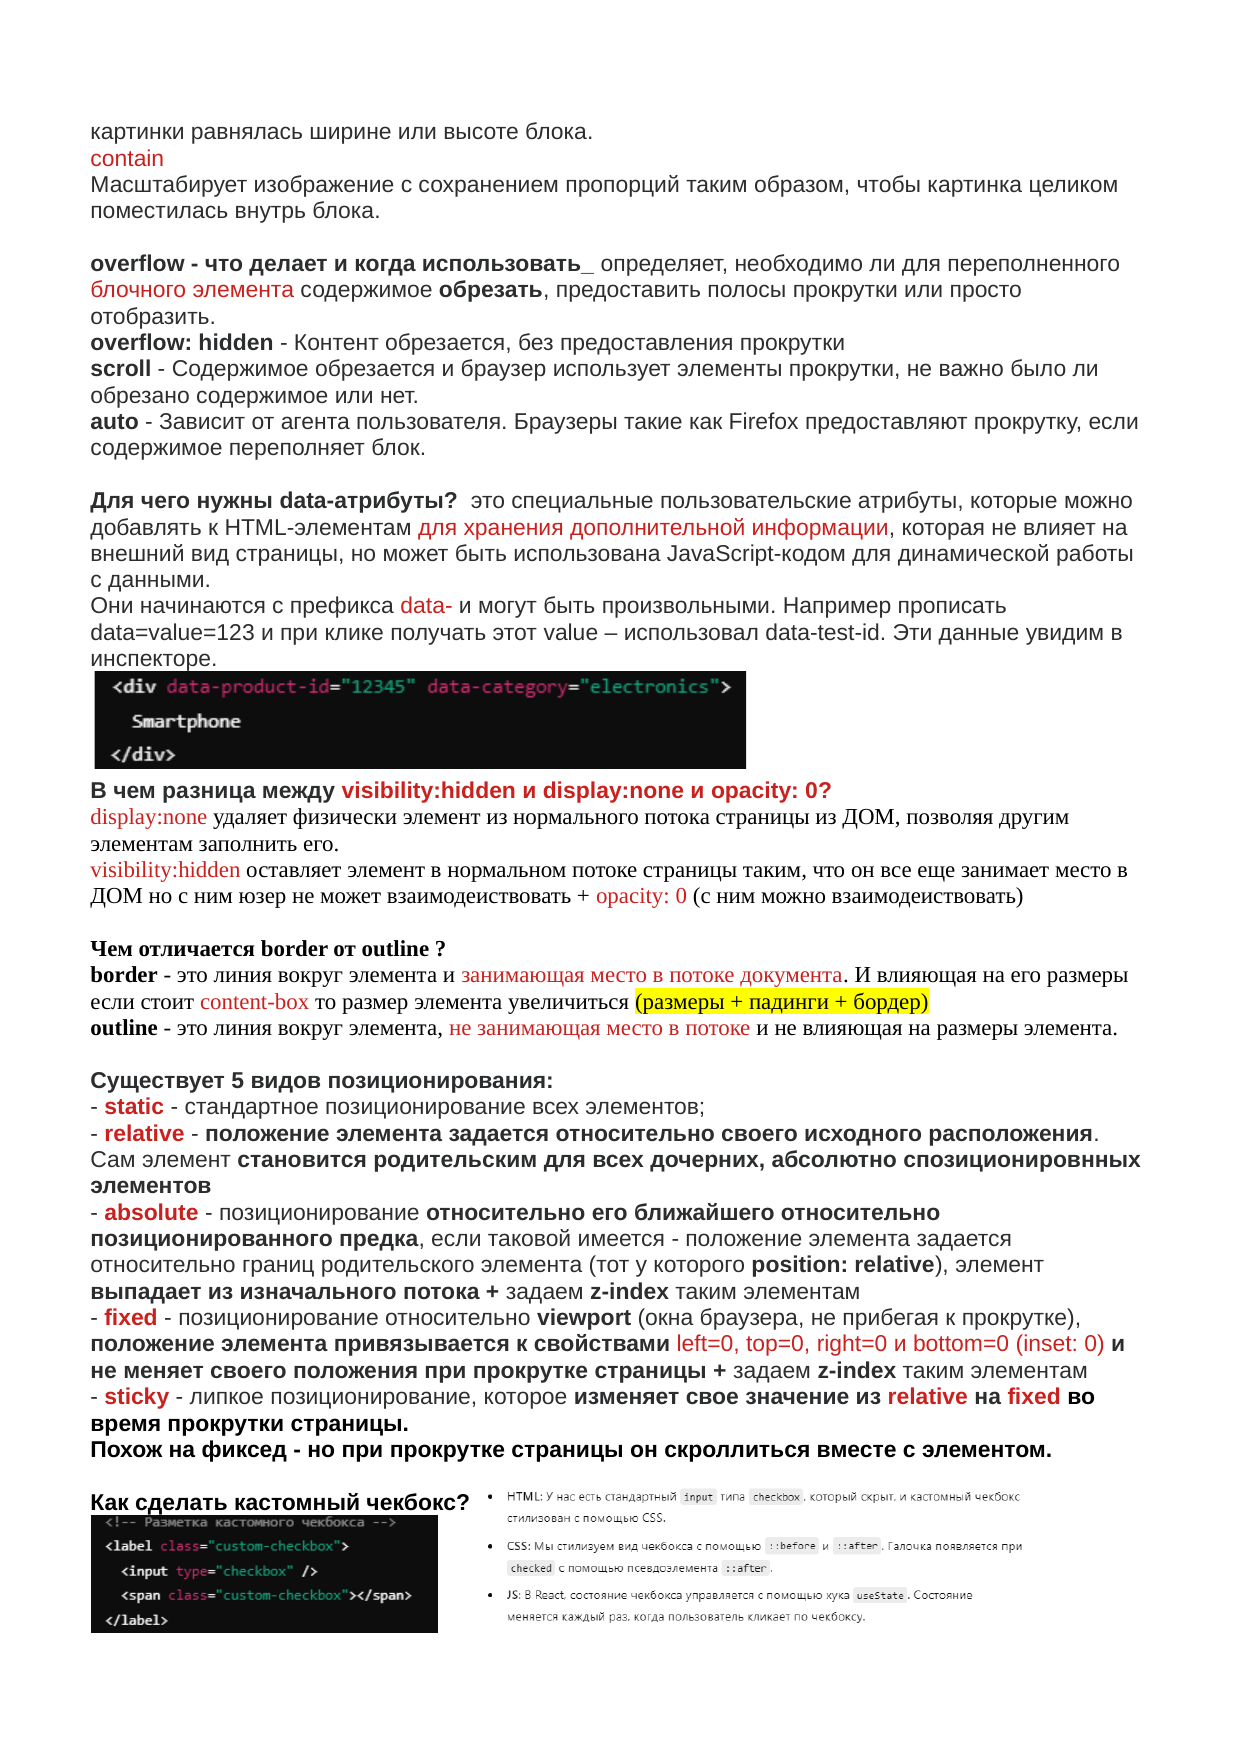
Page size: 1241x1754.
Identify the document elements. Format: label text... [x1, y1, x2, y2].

text display:none удаляет физически элемент из нормального потока страницы из ДОМ, позволяя другим элементам заполнить его. visibility:hidden оставляет элемент в нормальном потоке страницы таким, что он все еще занимает место в ДОМ но с ним юзер не может взаимодеиствовать + opacity: 0 (с ним можно взаимодеиствовать) [90, 803, 1150, 909]
text outline - это линия вокруг элемента, не занимающая место в потоке и не влияющая на размеры элемента. [90, 1014, 1150, 1041]
picture [486, 1483, 1024, 1639]
text [1024, 1488, 1150, 1515]
text картинки равнялась ширине или высоте блока. contain Масштабирует изображение с сохранением пропорций таким образом, чтобы картинка целиком поместилась внутрь блока. [90, 118, 1150, 223]
picture [94, 671, 747, 769]
text В чем разница между visibility:hidden и display:none и opacity: 0? [90, 777, 1150, 803]
text border - это линия вокруг элемента и занимающая место в потоке документа. И влияющая на его размеры если стоит content-box то размер элемента увеличиться (размеры + падинги + бордер) [90, 961, 1150, 1014]
text Как сделать кастомный чекбокс? [90, 1488, 486, 1515]
text Они начинаются с префикса data- и могут быть произвольными. Например прописать data=value=123 и при клике получать этот value – использовал data-test-id. Эти данные увидим в инспекторе. [90, 592, 1150, 672]
text Чем отличается border от outline ? [90, 935, 1150, 961]
picture [91, 1515, 438, 1633]
text overflow - что делает и когда использовать_ определяет, необходимо ли для переполненного блочного элемента содержимое обрезать, предоставить полосы прокрутки или просто отобразить. overflow: hidden - Контент обрезается, без предоставления прокрутки scroll - Содержимое обрезается и браузер использует элементы прокрутки, не важно было ли обрезано содержимое или нет. auto - Зависит от агента пользователя. Браузеры такие как Firefox предоставляют прокрутку, если содержимое переполняет блок. [90, 250, 1150, 461]
text Для чего нужны data-атрибуты? это специальные пользовательские атрибуты, которые можно добавлять к HTML-элементам для хранения дополнительной информации, которая не влияет на внешний вид страницы, но может быть использована JavaScript-кодом для динамической работы с данными. [90, 487, 1150, 592]
text Существует 5 видов позиционирования: - static - стандартное позиционирование всех элементов; - relative - положение элемента задается относительно своего исходного расположения. Сам элемент становится родительским для всех дочерних, абсолютно спозиционировнных элементов - absolute - позиционирование относительно его ближайшего относительно позиционированного предка, если таковой имеется - положение элемента задается относительно границ родительского элемента (тот у которого position: relative), элемент выпадает из изначального потока + задаем z-index таким элементам - fixed - позиционирование относительно viewport (окна браузера, не прибегая к прокрутке), положение элемента привязывается к свойствами left=0, top=0, right=0 и bottom=0 (inset: 0) и не меняет своего положения при прокрутке страницы + задаем z-index таким элементам - sticky - липкое позиционирование, которое изменяет свое значение из relative на fixed во время прокрутки страницы. [90, 1067, 1150, 1436]
text Похож на фиксед - но при прокрутке страницы он скроллиться вместе с элементом. [90, 1436, 1150, 1462]
